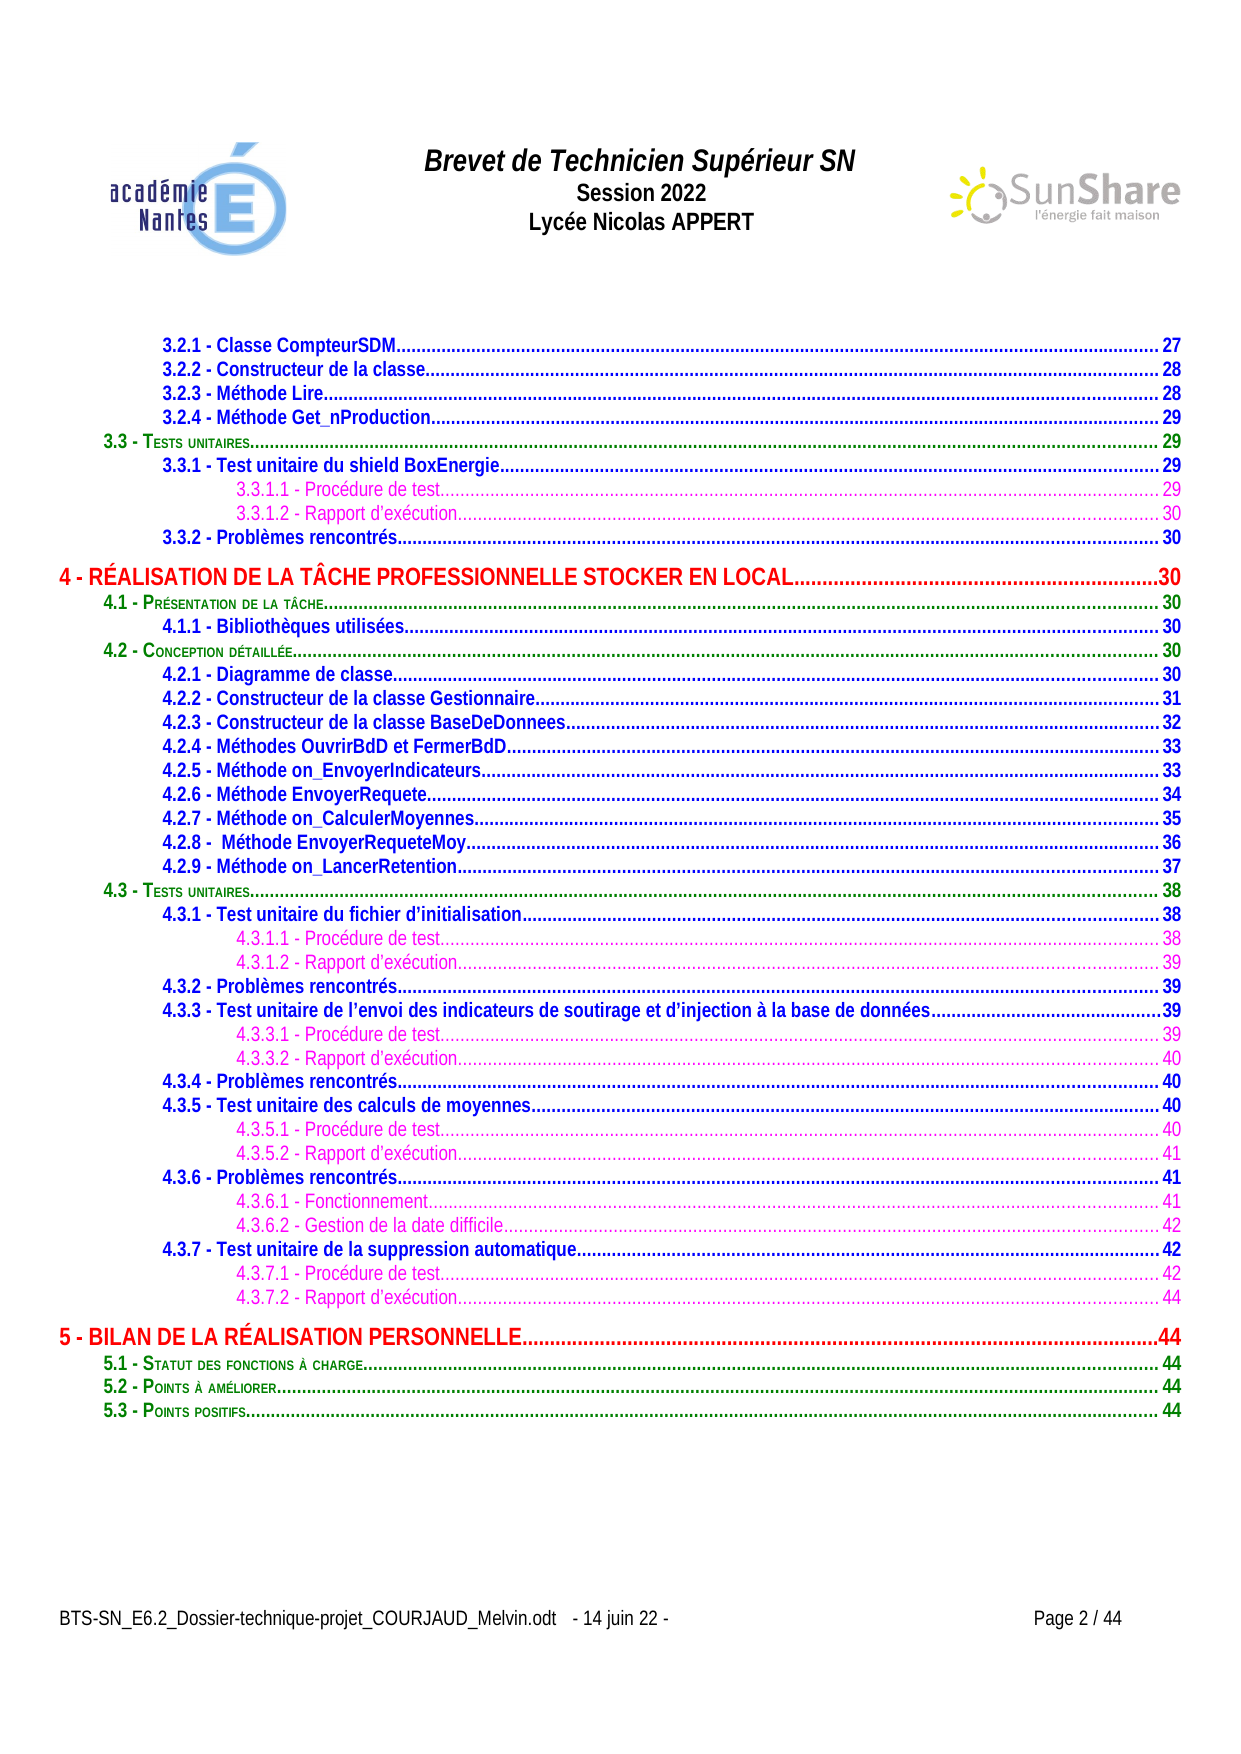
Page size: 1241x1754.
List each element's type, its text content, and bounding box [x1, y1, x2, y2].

text 4.3.6.2 - Gestion de la date difficile 42 [236, 1213, 1181, 1237]
text 4.2.2 - Constructeur de la classe Gestionnaire 31 [162, 686, 1181, 710]
text 3.3.2 - Problèmes rencontrés 30 [162, 525, 1181, 549]
text 4.3.3 - Test unitaire de l’envoi des indicateurs de soutirage et d’injection à la base de données 39 [162, 998, 1181, 1022]
text 4.3.6 - Problèmes rencontrés 41 [162, 1165, 1181, 1189]
text 4.1 - Présentation de la tâche 30 [103, 590, 1181, 614]
text 4.2.3 - Constructeur de la classe BaseDeDonnees 32 [162, 710, 1181, 734]
text 3.2.1 - Classe CompteurSDM 27 [162, 333, 1181, 357]
text 4.3.3.1 - Procédure de test 39 [236, 1022, 1181, 1046]
text 4.2 - Conception détaillée 30 [103, 638, 1181, 662]
text 3.3.1.2 - Rapport d’exécution 30 [236, 501, 1181, 525]
text 5.1 - Statut des fonctions à charge 44 [103, 1351, 1181, 1374]
text 4.3.7.1 - Procédure de test 42 [236, 1261, 1181, 1285]
text 4.3.7 - Test unitaire de la suppression automatique 42 [162, 1237, 1181, 1261]
text 4.3.5 - Test unitaire des calculs de moyennes 40 [162, 1093, 1181, 1117]
text 4.3.5.2 - Rapport d’exécution 41 [236, 1141, 1181, 1165]
text 5 - Bilan de la réalisation personnelle 44 [59, 1322, 1181, 1351]
text 4.3.6.1 - Fonctionnement 41 [236, 1189, 1181, 1213]
text 3.3 - Tests unitaires 29 [103, 429, 1181, 453]
text 4 - Réalisation de la tâche professionnelle Stocker en local 30 [59, 561, 1181, 590]
text 3.2.4 - Méthode Get_nProduction 29 [162, 405, 1181, 429]
picture [110, 142, 287, 256]
text 3.2.2 - Constructeur de la classe 28 [162, 357, 1181, 381]
text 4.3.1.2 - Rapport d’exécution 39 [236, 950, 1181, 974]
text 3.3.1.1 - Procédure de test 29 [236, 477, 1181, 501]
text 4.2.1 - Diagramme de classe 30 [162, 662, 1181, 686]
text 4.2.6 - Méthode EnvoyerRequete 34 [162, 782, 1181, 806]
text 4.3.1 - Test unitaire du fichier d’initialisation 38 [162, 902, 1181, 926]
text 4.3.4 - Problèmes rencontrés 40 [162, 1069, 1181, 1093]
text 4.2.5 - Méthode on_EnvoyerIndicateurs 33 [162, 758, 1181, 782]
text 5.3 - Points positifs 44 [103, 1398, 1181, 1422]
text 4.2.4 - Méthodes OuvrirBdD et FermerBdD 33 [162, 734, 1181, 758]
text 4.3.5.1 - Procédure de test 40 [236, 1117, 1181, 1141]
text 4.3.3.2 - Rapport d’exécution 40 [236, 1046, 1181, 1069]
text 4.2.7 - Méthode on_CalculerMoyennes 35 [162, 806, 1181, 830]
picture [944, 166, 1182, 226]
text 4.3.2 - Problèmes rencontrés 39 [162, 974, 1181, 998]
text 4.3.7.2 - Rapport d’exécution 44 [236, 1285, 1181, 1309]
text 4.2.9 - Méthode on_LancerRetention 37 [162, 854, 1181, 878]
text 4.3 - Tests unitaires 38 [103, 878, 1181, 902]
text 4.1.1 - Bibliothèques utilisées 30 [162, 614, 1181, 638]
text 4.2.8 - Méthode EnvoyerRequeteMoy 36 [162, 830, 1181, 854]
text 4.3.1.1 - Procédure de test 38 [236, 926, 1181, 950]
text 3.3.1 - Test unitaire du shield BoxEnergie 29 [162, 453, 1181, 477]
text 5.2 - Points à améliorer 44 [103, 1374, 1181, 1398]
text 3.2.3 - Méthode Lire 28 [162, 381, 1181, 405]
